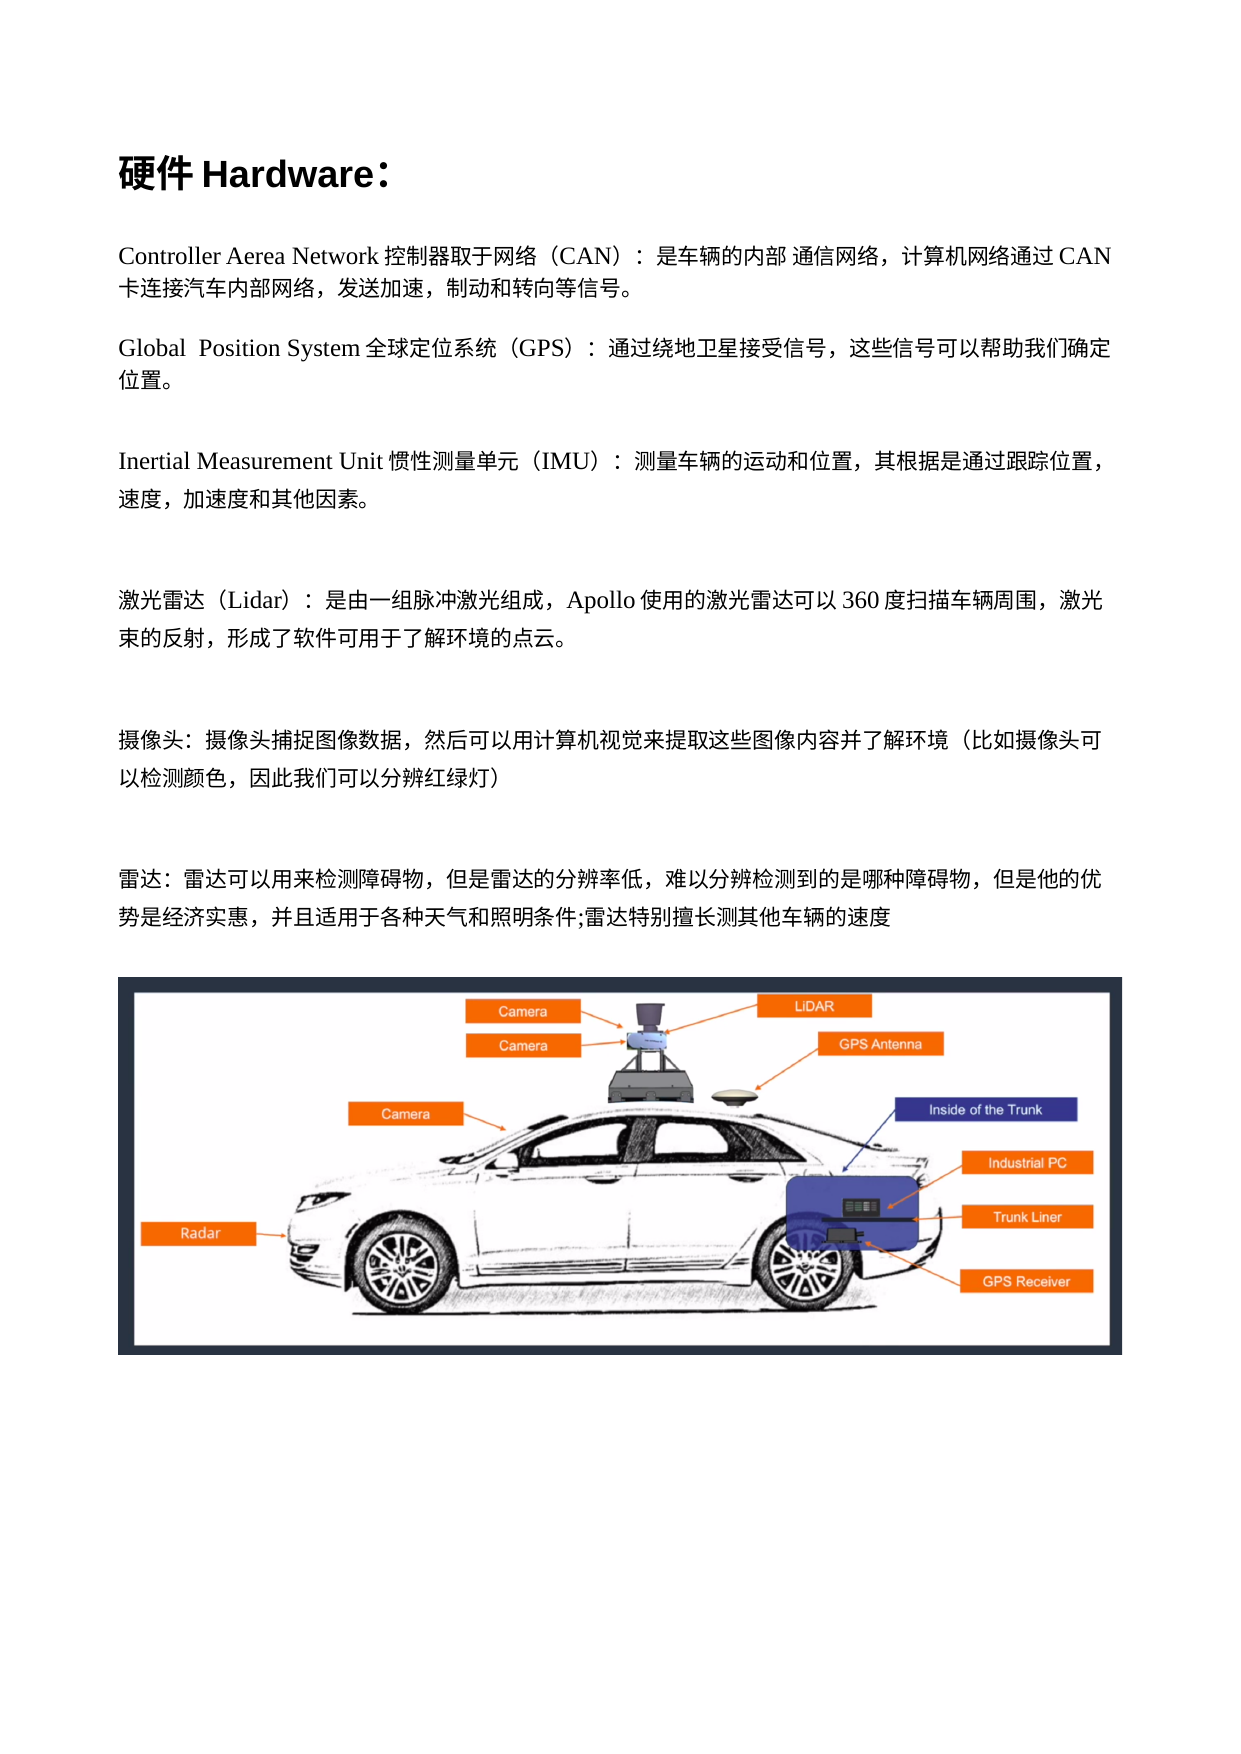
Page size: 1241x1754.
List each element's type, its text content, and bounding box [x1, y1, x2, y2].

text Global Position System全球定位系统（GPS）：通过绕地卫星接受信号，这些信号可以帮助我们确定位置。 [118, 331, 1122, 395]
text Controller Aerea Network控制器取于网络（CAN）：是车辆的内部 通信网络，计算机网络通过CAN卡连接汽车内部网络，发送加速，制动和转向等信号。 [118, 239, 1122, 303]
text 雷达：雷达可以用来检测障碍物，但是雷达的分辨率低，难以分辨检测到的是哪种障碍物，但是他的优势是经济实惠，并且适用于各种天气和照明条件;雷达特别擅长测其他车辆的速度 [118, 862, 1122, 932]
text 摄像头：摄像头捕捉图像数据，然后可以用计算机视觉来提取这些图像内容并了解环境（比如摄像头可以检测颜色，因此我们可以分辨红绿灯） [118, 723, 1122, 792]
subtitle 硬件Hardware： [118, 143, 1122, 198]
text Inertial Measurement Unit惯性测量单元（IMU）：测量车辆的运动和位置，其根据是通过跟踪位置，速度，加速度和其他因素。 [118, 444, 1122, 513]
picture [118, 977, 1123, 1355]
text 激光雷达（Lidar）：是由一组脉冲激光组成，Apollo使用的激光雷达可以360度扫描车辆周围，激光束的反射，形成了软件可用于了解环境的点云。 [118, 583, 1122, 653]
